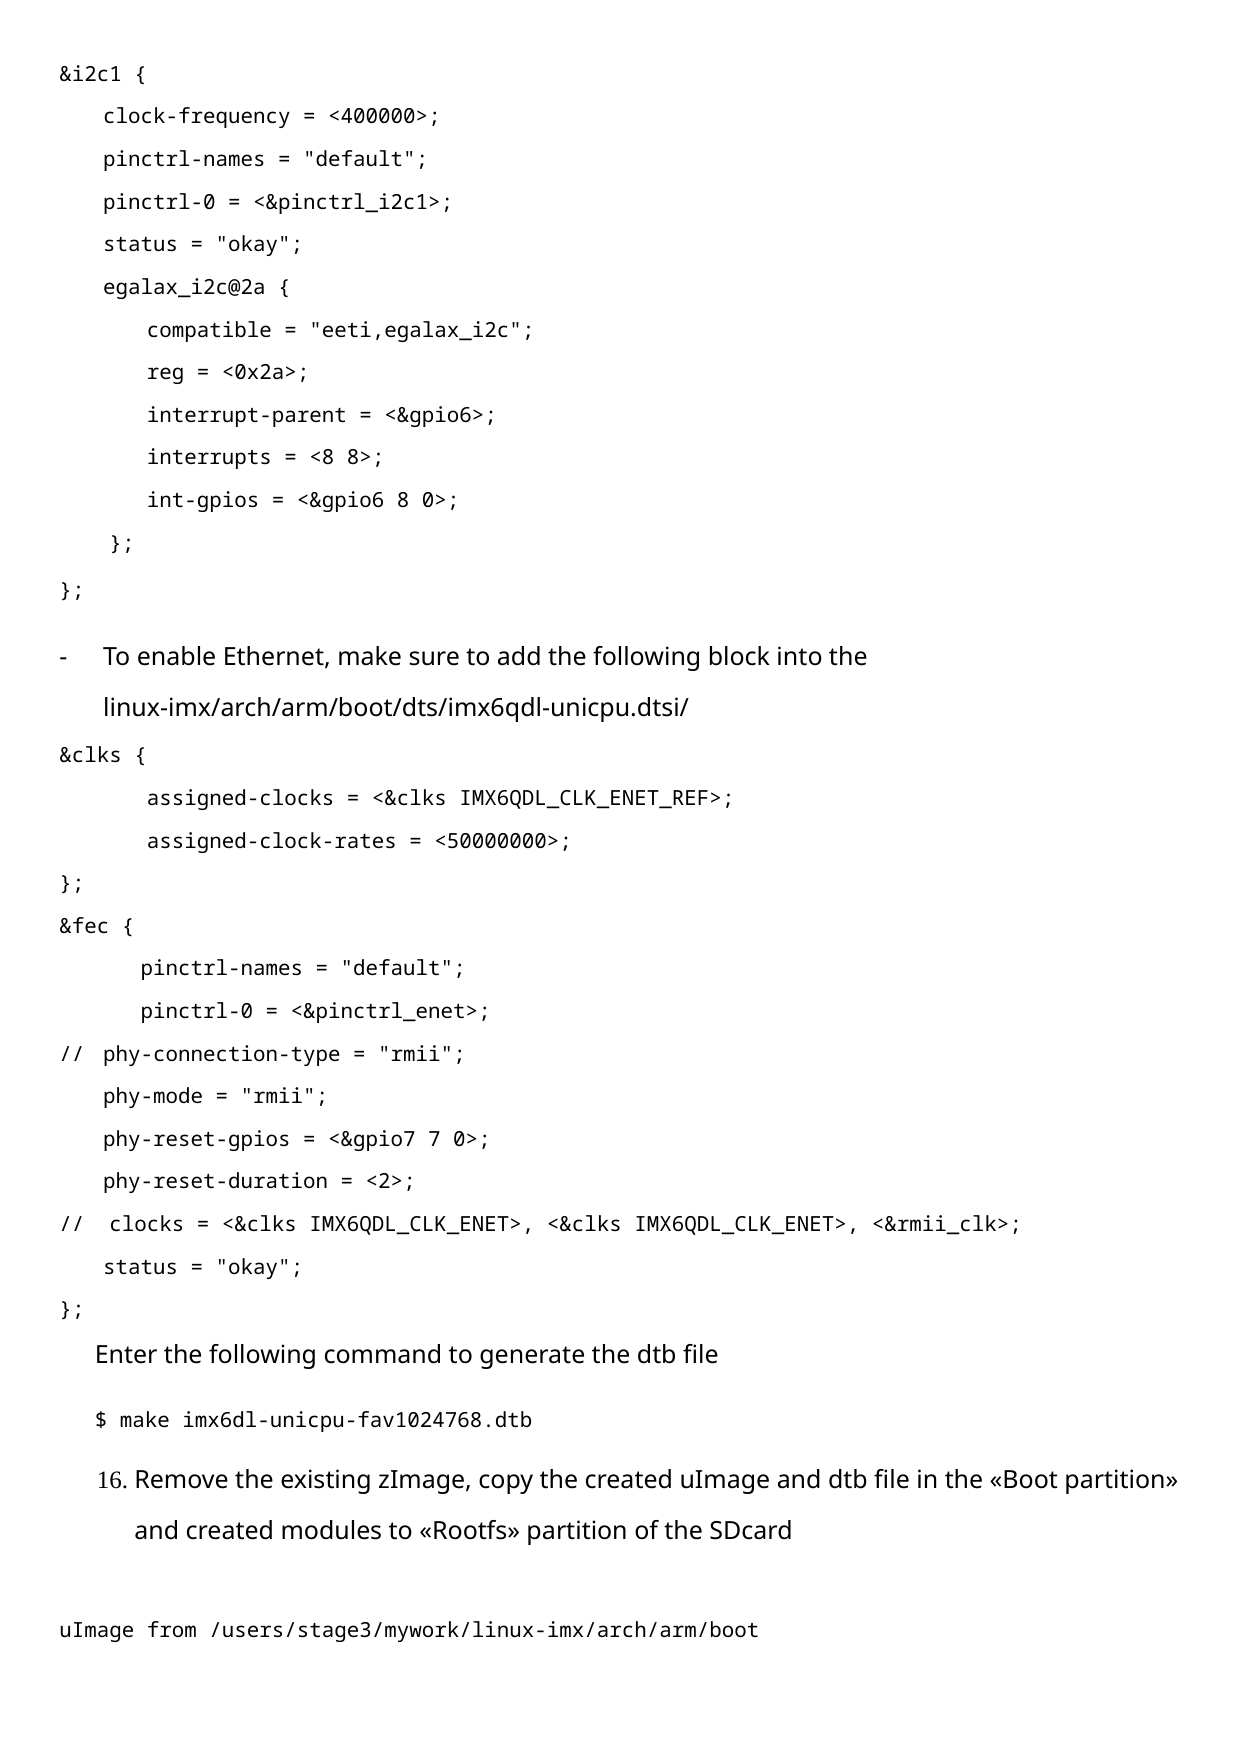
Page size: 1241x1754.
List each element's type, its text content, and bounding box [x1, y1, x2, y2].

text uImage from /users/stage3/mywork/linux-imx/arch/arm/boot [59, 1615, 1181, 1643]
text status = "okay"; [59, 1252, 1181, 1280]
text status = "okay"; [59, 229, 1181, 258]
text reg = <0x2a>; [59, 357, 1181, 386]
text phy-mode = "rmii"; [59, 1081, 1181, 1110]
text // clocks = <&clks IMX6QDL_CLK_ENET>, <&clks IMX6QDL_CLK_ENET>, <&rmii_clk>; [59, 1209, 1181, 1238]
text clock-frequency = <400000>; [59, 102, 1181, 130]
text }; [59, 570, 1181, 604]
text compatible = "eeti,egalax_i2c"; [59, 315, 1181, 343]
text }; [59, 868, 1181, 897]
text assigned-clocks = <&clks IMX6QDL_CLK_ENET_REF>; [59, 783, 1181, 812]
text }; [59, 528, 1181, 556]
text &i2c1 { [59, 59, 1181, 87]
list Remove the existing zImage, copy the created uImage and dtb file in the «Boot partition» and created modules to «Rootfs» partition of the SDcard [97, 1462, 1181, 1547]
text &clks { [59, 741, 1181, 769]
text int-gpios = <&gpio6 8 0>; [59, 485, 1181, 513]
text pinctrl-names = "default"; [59, 144, 1181, 173]
text pinctrl-0 = <&pinctrl_i2c1>; [59, 187, 1181, 215]
text egalax_i2c@2a { [59, 272, 1181, 301]
text &fec { [59, 911, 1181, 939]
text pinctrl-0 = <&pinctrl_enet>; [59, 996, 1181, 1024]
text - To enable Ethernet, make sure to add the following block into the [59, 638, 1181, 672]
text interrupt-parent = <&gpio6>; [59, 400, 1181, 428]
text phy-reset-gpios = <&gpio7 7 0>; [59, 1124, 1181, 1152]
text // phy-connection-type = "rmii"; [59, 1039, 1181, 1067]
text linux-imx/arch/arm/boot/dts/imx6qdl-unicpu.dtsi/ [59, 689, 1181, 723]
text assigned-clock-rates = <50000000>; [59, 826, 1181, 854]
text Enter the following command to generate the dtb file [94, 1337, 1181, 1371]
text $ make imx6dl-unicpu-fav1024768.dtb [94, 1405, 1181, 1433]
text interrupts = <8 8>; [59, 442, 1181, 471]
text phy-reset-duration = <2>; [59, 1167, 1181, 1195]
text }; [59, 1294, 1181, 1323]
text pinctrl-names = "default"; [59, 953, 1181, 982]
